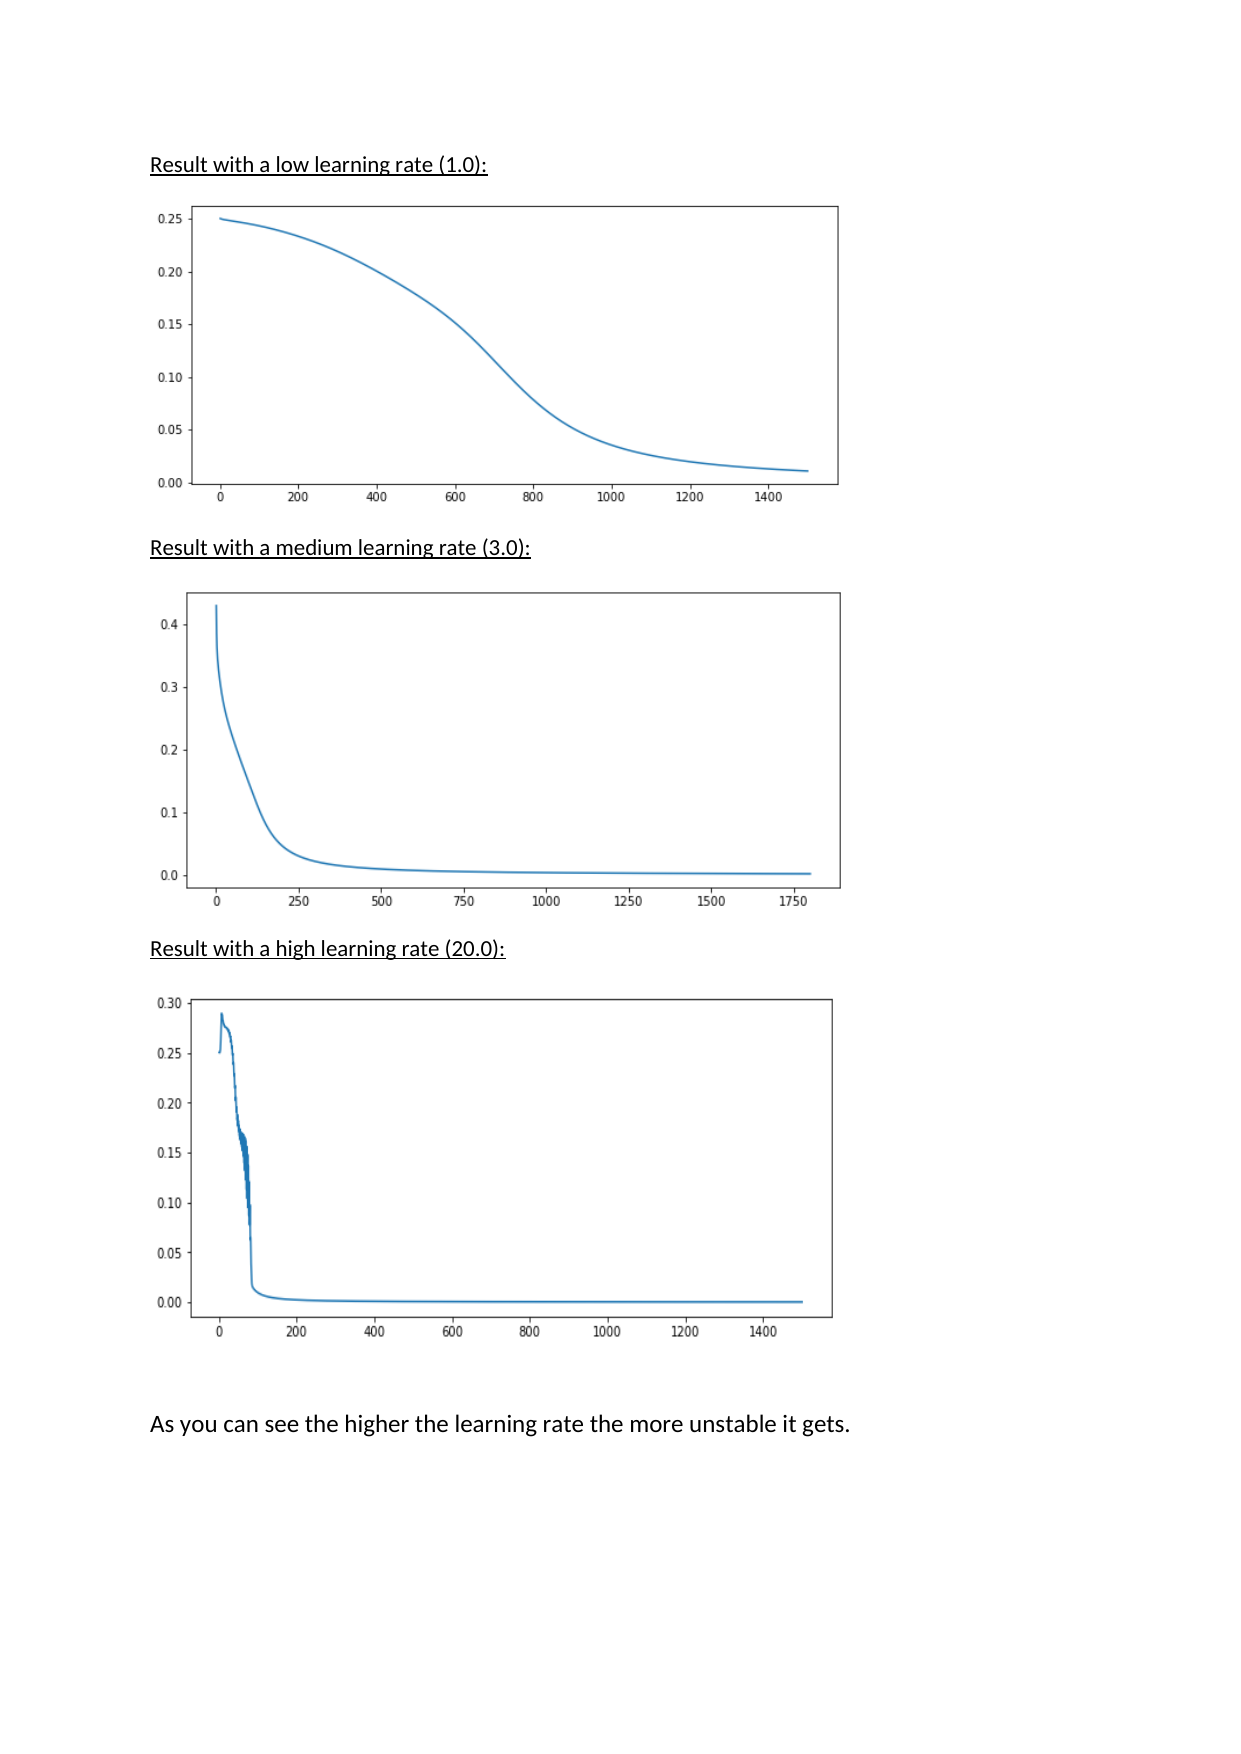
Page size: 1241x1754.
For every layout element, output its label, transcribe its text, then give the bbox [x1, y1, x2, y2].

text As you can see the higher the learning rate the more unstable it gets. [150, 1409, 1090, 1439]
text Result with a medium learning rate (3.0): [150, 533, 1090, 561]
text Result with a low learning rate (1.0): [150, 150, 1090, 178]
text Result with a high learning rate (20.0): [150, 934, 1090, 962]
